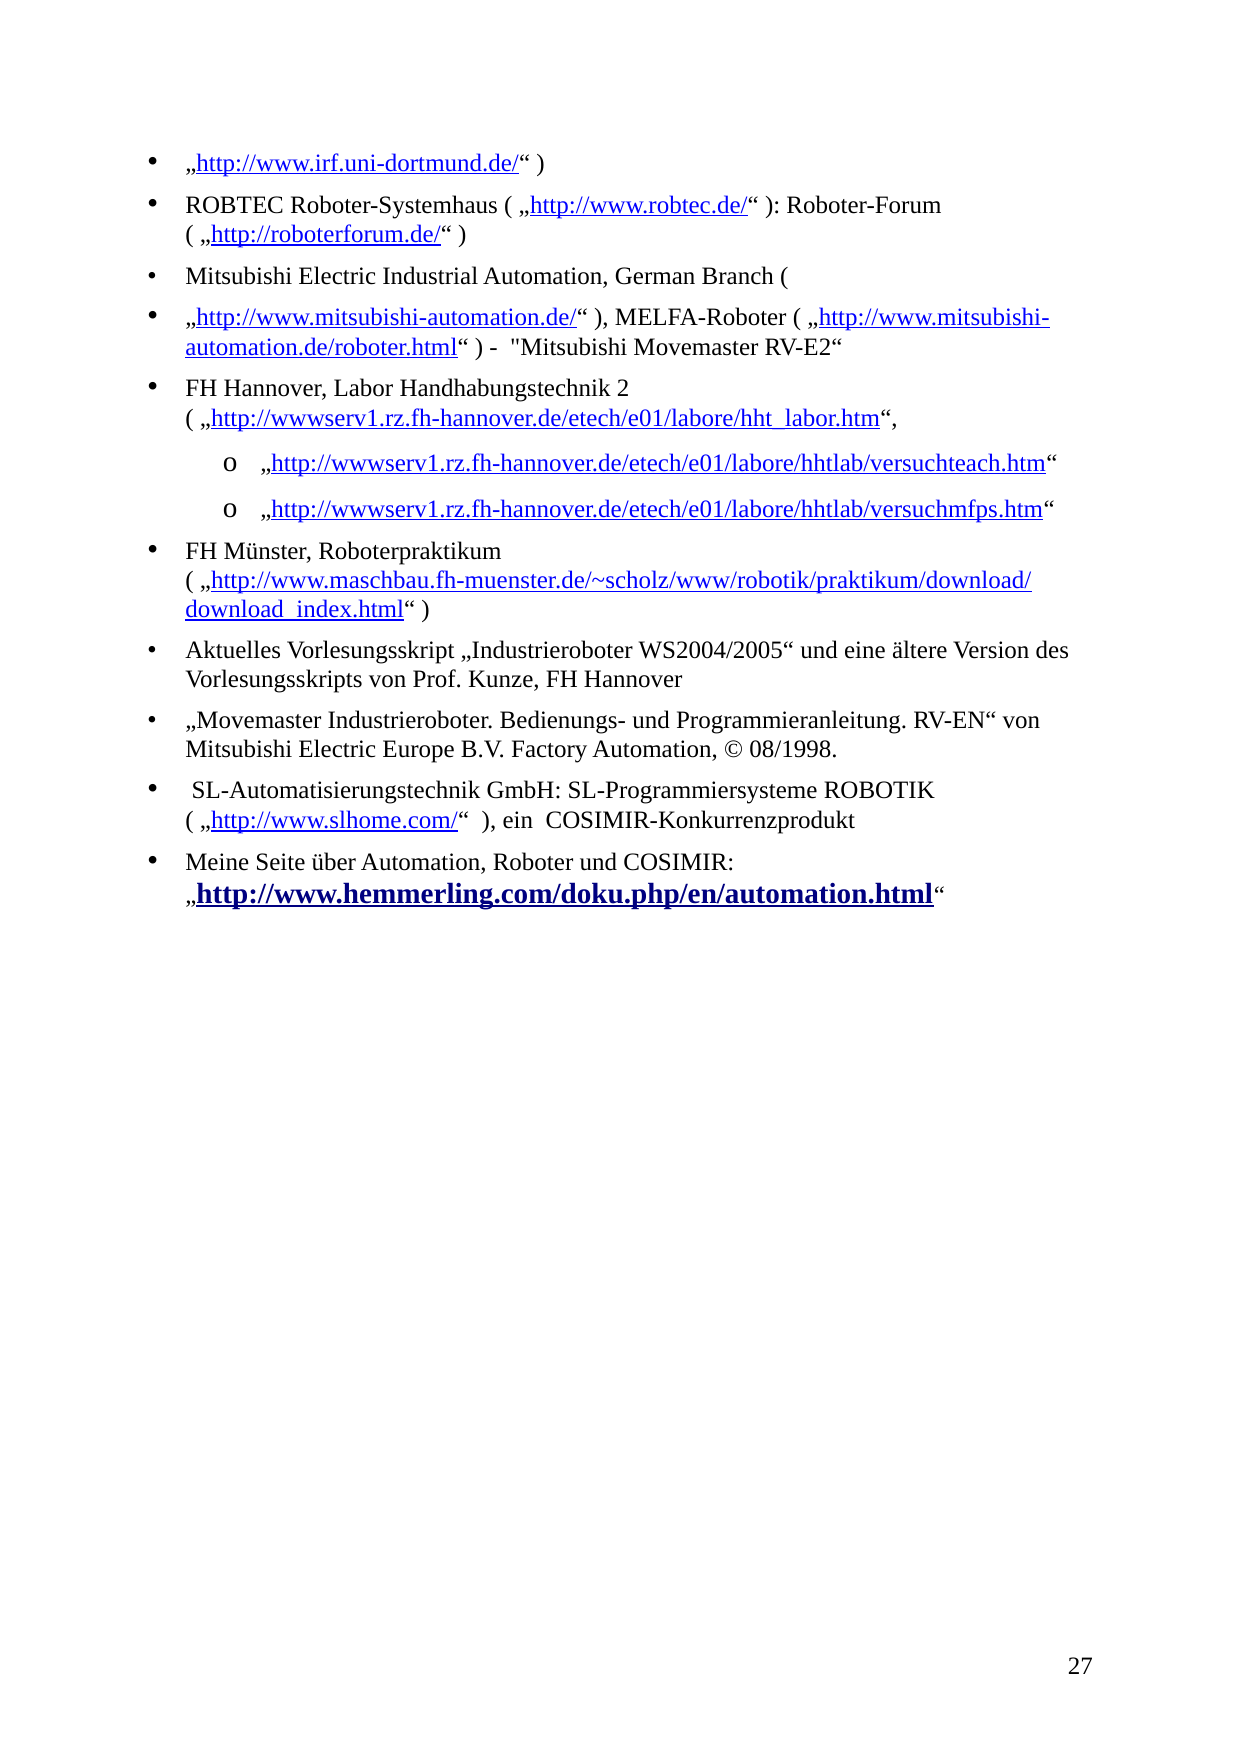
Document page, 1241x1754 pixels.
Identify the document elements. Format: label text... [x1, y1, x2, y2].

list Mitsubishi Electric Industrial Automation, German Branch ( [148, 261, 1093, 289]
list „Movemaster Industrieroboter. Bedienungs- und Programmieranleitung. RV-EN“ von Mitsubishi Electric Europe B.V. Factory Automation, © 08/1998. [148, 706, 1093, 763]
list ROBTEC Roboter-Systemhaus ( „http://www.robtec.de/“ ): Roboter-Forum ( „http://roboterforum.de/“ ) [148, 190, 1093, 248]
list Meine Seite über Automation, Roboter und COSIMIR: „http://www.hemmerling.com/doku.php/en/automation.html“ [148, 847, 1093, 910]
list FH Münster, Roboterpraktikum ( „http://www.maschbau.fh-muenster.de/~scholz/www/robotik/praktikum/download/download_index.html“ ) [148, 536, 1093, 623]
list „http://wwwserv1.rz.fh-hannover.de/etech/e01/labore/hhtlab/versuchmfps.htm“ [223, 490, 1093, 523]
list SL-Automatisierungstechnik GmbH: SL-Programmiersysteme ROBOTIK ( „http://www.slhome.com/“ ), ein COSIMIR-Konkurrenzprodukt [148, 776, 1093, 834]
list FH Hannover, Labor Handhabungstechnik 2 ( „http://wwwserv1.rz.fh-hannover.de/etech/e01/labore/hht_labor.htm“, [148, 373, 1093, 431]
list „http://www.irf.uni-dortmund.de/“ ) [148, 148, 1093, 177]
list Aktuelles Vorlesungsskript „Industrieroboter WS2004/2005“ und eine ältere Version des Vorlesungsskripts von Prof. Kunze, FH Hannover [148, 636, 1093, 693]
list „http://wwwserv1.rz.fh-hannover.de/etech/e01/labore/hhtlab/versuchteach.htm“ [223, 444, 1093, 477]
list „http://www.mitsubishi-automation.de/“ ), MELFA-Roboter ( „http://www.mitsubishi-automation.de/roboter.html“ ) - "Mitsubishi Movemaster RV-E2“ [148, 302, 1093, 360]
